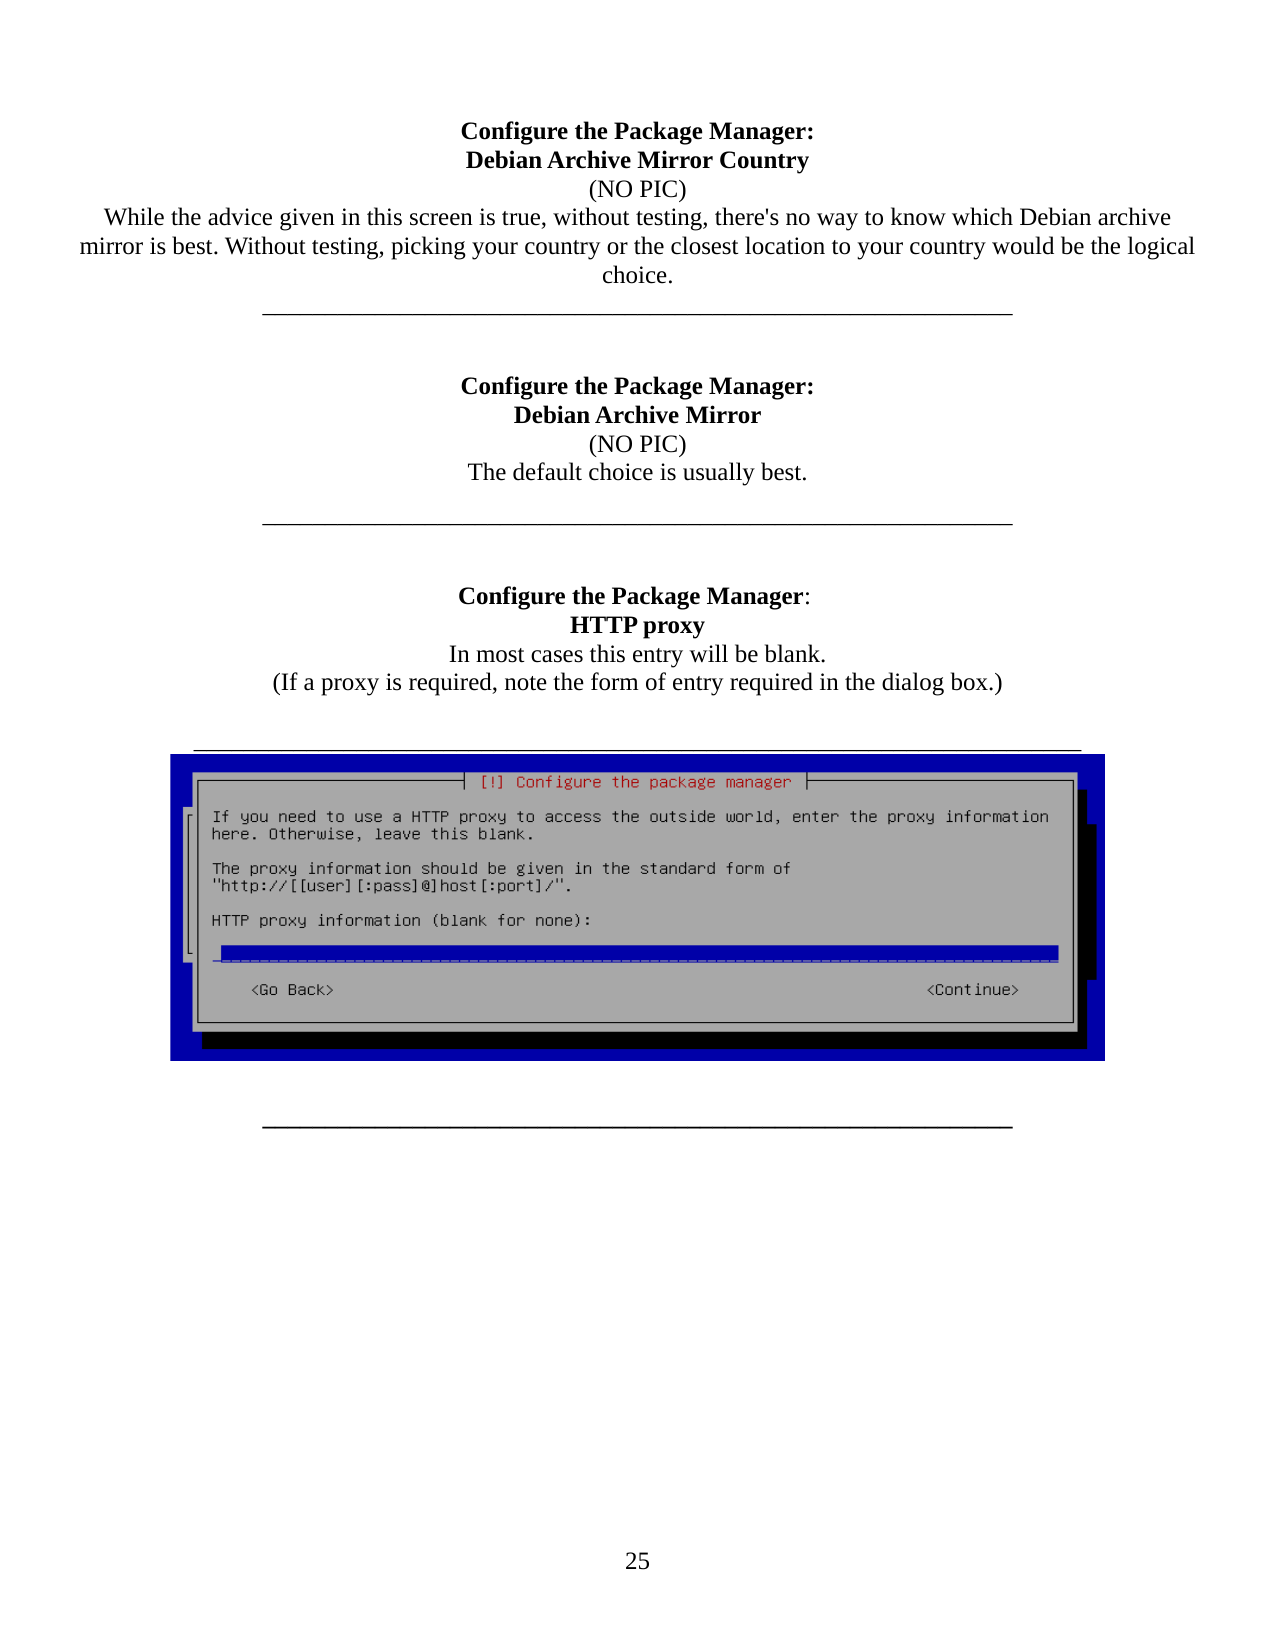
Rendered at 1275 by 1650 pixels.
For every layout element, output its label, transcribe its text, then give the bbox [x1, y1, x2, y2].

text ____________________________________________________________ [75, 499, 1200, 527]
picture [170, 754, 1105, 1061]
text Configure the Package Manager: Debian Archive Mirror (NO PIC) The default choice is usually best. [75, 371, 1200, 486]
text ____________________________________________________________ [75, 1102, 1200, 1130]
text Configure the Package Manager: HTTP proxy In most cases this entry will be blank. (If a proxy is required, note the form of entry required in the dialog box.) _______________________________________________________________________ [75, 581, 1200, 754]
text Configure the Package Manager: Debian Archive Mirror Country (NO PIC) While the advice given in this screen is true, without testing, there's no way to know which Debian archive mirror is best. Without testing, picking your country or the closest location to your country would be the logical choice. ____________________________________________________________ [75, 116, 1200, 317]
